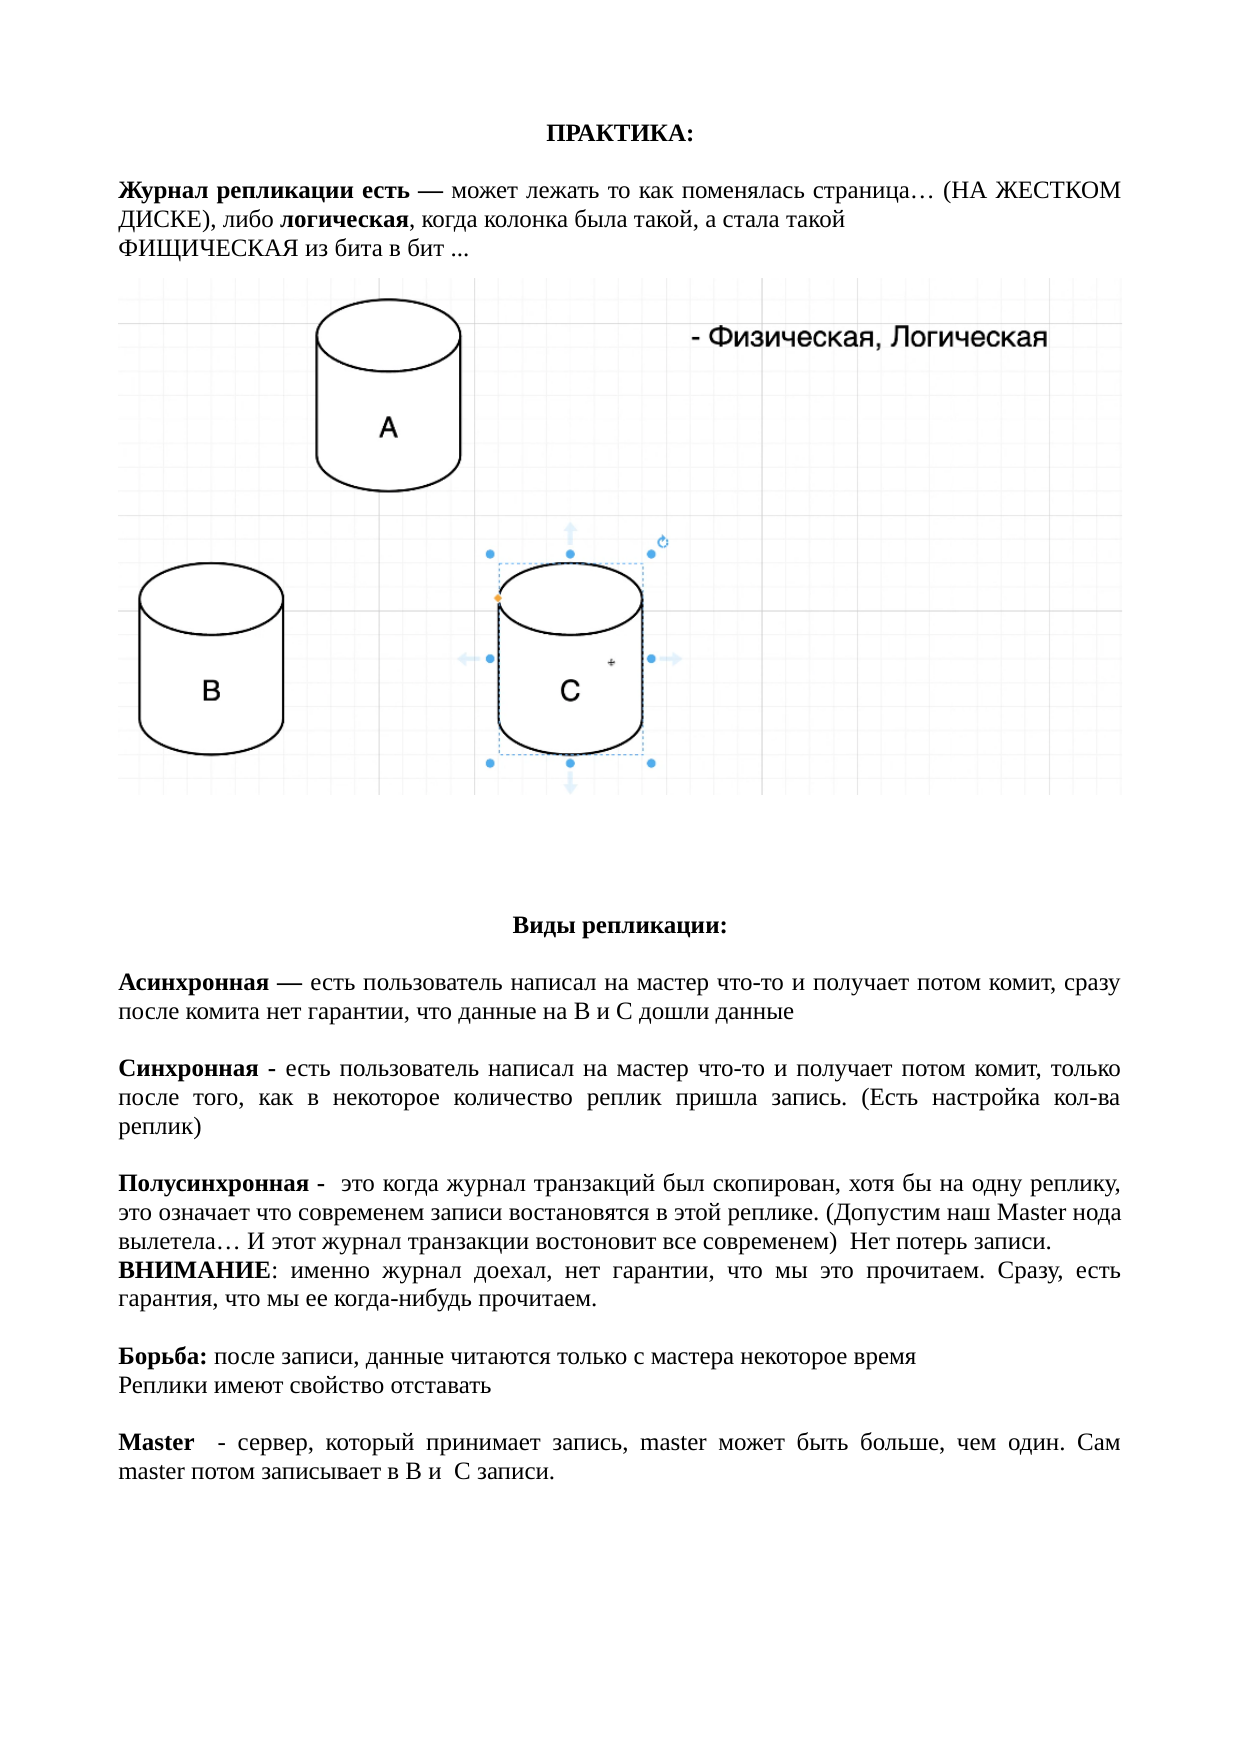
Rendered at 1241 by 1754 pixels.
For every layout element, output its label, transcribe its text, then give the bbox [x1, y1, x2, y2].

text Асинхронная — есть пользователь написал на мастер что-то и получает потом комит, сразу после комита нет гарантии, что данные на B и C дошли данные [118, 967, 1122, 1025]
text ВНИМАНИЕ: именно журнал доехал, нет гарантии, что мы это прочитаем. Сразу, есть гарантия, что мы ее когда-нибудь прочитаем. [118, 1255, 1122, 1312]
text Журнал репликации есть — может лежать то как поменялась страница… (НА ЖЕСТКОМ ДИСКЕ), либо логическая, когда колонка была такой, а стала такой [118, 176, 1122, 233]
text ПРАКТИКА: [118, 118, 1122, 147]
picture [118, 278, 1123, 795]
text Реплики имеют свойство отставать [118, 1370, 1122, 1398]
text Полусинхронная - это когда журнал транзакций был скопирован, хотя бы на одну реплику, это означает что современем записи востановятся в этой реплике. (Допустим наш Master нода вылетела… И этот журнал транзакции востоновит все современем) Нет потерь записи. [118, 1168, 1122, 1255]
text Синхронная - есть пользователь написал на мастер что-то и получает потом комит, только после того, как в некоторое количество реплик пришла запись. (Есть настройка кол-ва реплик) [118, 1053, 1122, 1140]
text Master - сервер, который принимает запись, master может быть больше, чем один. Сам master потом записывает в B и С записи. [118, 1427, 1122, 1485]
text Борьба: после записи, данные читаются только с мастера некоторое время [118, 1341, 1122, 1370]
text ФИЩИЧЕСКАЯ из бита в бит ... [118, 233, 1122, 262]
text Виды репликации: [118, 910, 1122, 938]
